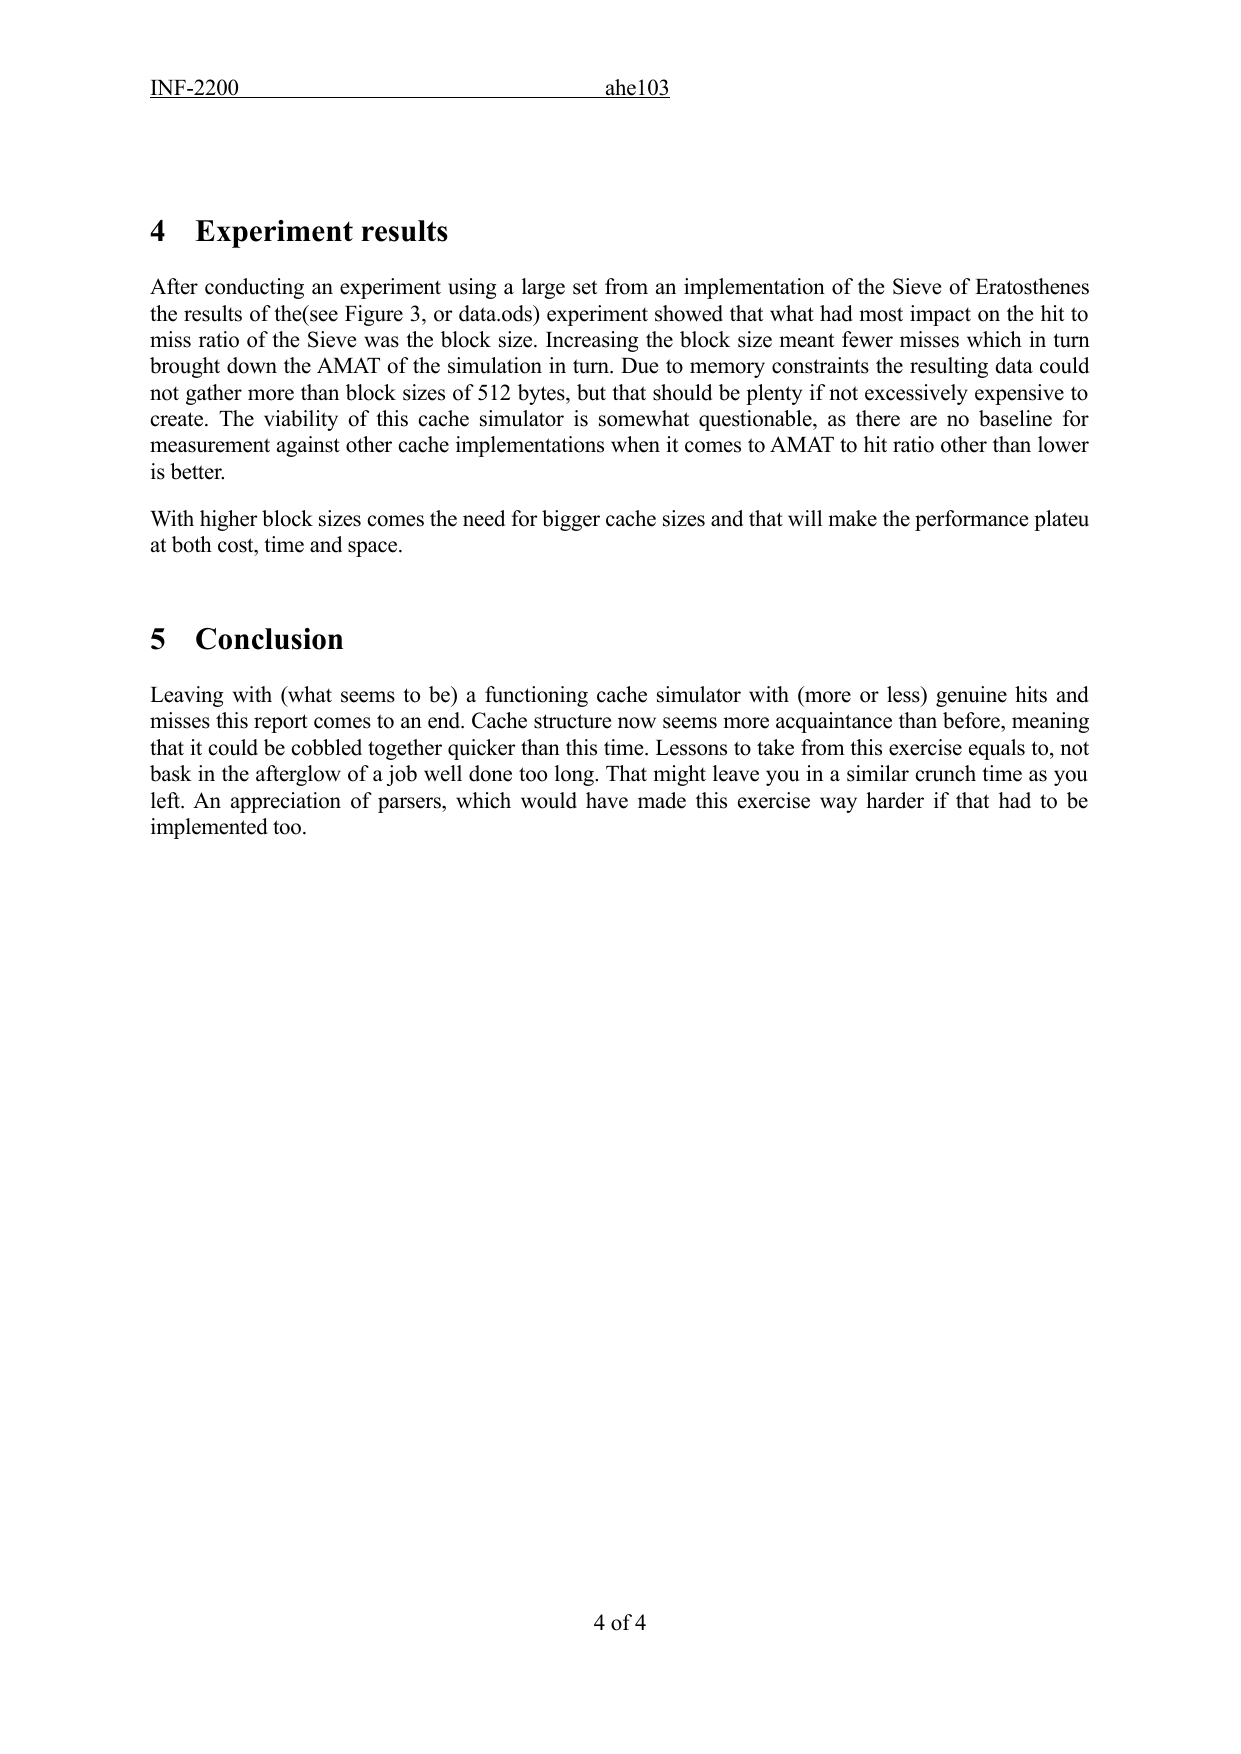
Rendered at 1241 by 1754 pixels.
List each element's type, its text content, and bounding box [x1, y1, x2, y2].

text With higher block sizes comes the need for bigger cache sizes and that will make the performance plateu at both cost, time and space. [150, 505, 1090, 558]
subtitle Conclusion [150, 620, 1090, 656]
text Leaving with (what seems to be) a functioning cache simulator with (more or less) genuine hits and misses this report comes to an end. Cache structure now seems more acquaintance than before, meaning that it could be cobbled together quicker than this time. Lessons to take from this exercise equals to, not bask in the afterglow of a job well done too long. That might leave you in a similar crunch time as you left. An appreciation of parsers, which would have made this exercise way harder if that had to be implemented too. [150, 681, 1090, 839]
text After conducting an experiment using a large set from an implementation of the Sieve of Eratosthenes the results of the(see Figure 3, or data.ods) experiment showed that what had most impact on the hit to miss ratio of the Sieve was the block size. Increasing the block size meant fewer misses which in turn brought down the AMAT of the simulation in turn. Due to memory constraints the resulting data could not gather more than block sizes of 512 bytes, but that should be plenty if not excessively expensive to create. The viability of this cache simulator is somewhat questionable, as there are no baseline for measurement against other cache implementations when it comes to AMAT to hit ratio other than lower is better. [150, 273, 1090, 484]
subtitle Experiment results [150, 212, 1090, 248]
